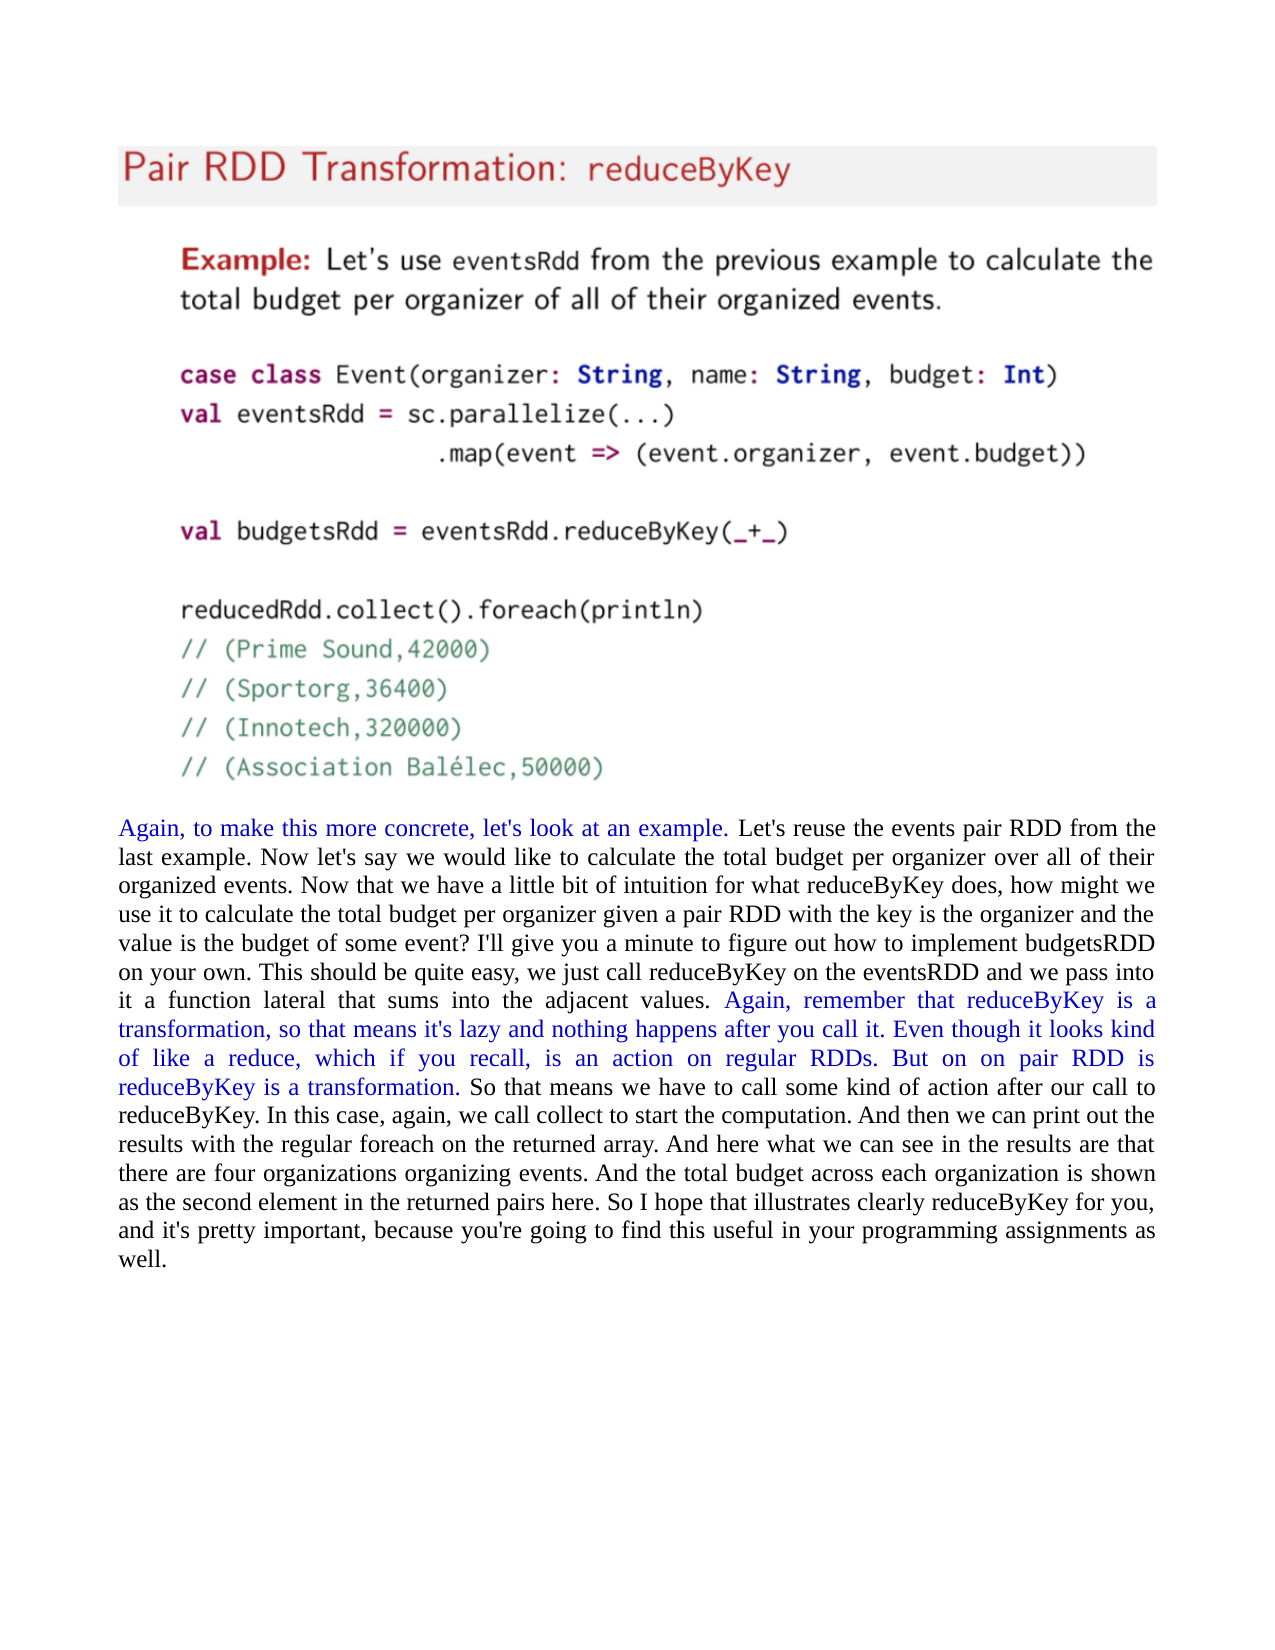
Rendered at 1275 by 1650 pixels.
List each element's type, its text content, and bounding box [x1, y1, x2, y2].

text Again, to make this more concrete, let's look at an example. Let's reuse the events pair RDD from the last example. Now let's say we would like to calculate the total budget per organizer over all of their organized events. Now that we have a little bit of intuition for what reduceByKey does, how might we use it to calculate the total budget per organizer given a pair RDD with the key is the organizer and the value is the budget of some event? I'll give you a minute to figure out how to implement budgetsRDD on your own. This should be quite easy, we just call reduceByKey on the eventsRDD and we pass into it a function lateral that sums into the adjacent values. Again, remember that reduceByKey is a transformation, so that means it's lazy and nothing happens after you call it. Even though it looks kind of like a reduce, which if you recall, is an action on regular RDDs. But on on pair RDD is reduceByKey is a transformation. So that means we have to call some kind of action after our call to reduceByKey. In this case, again, we call collect to start the computation. And then we can print out the results with the regular foreach on the returned array. And here what we can see in the results are that there are four organizations organizing events. And the total budget across each organization is shown as the second element in the returned pairs here. So I hope that illustrates clearly reduceByKey for you, and it's pretty important, because you're going to find this useful in your programming assignments as well. [118, 813, 1157, 1273]
picture [118, 146, 1157, 785]
